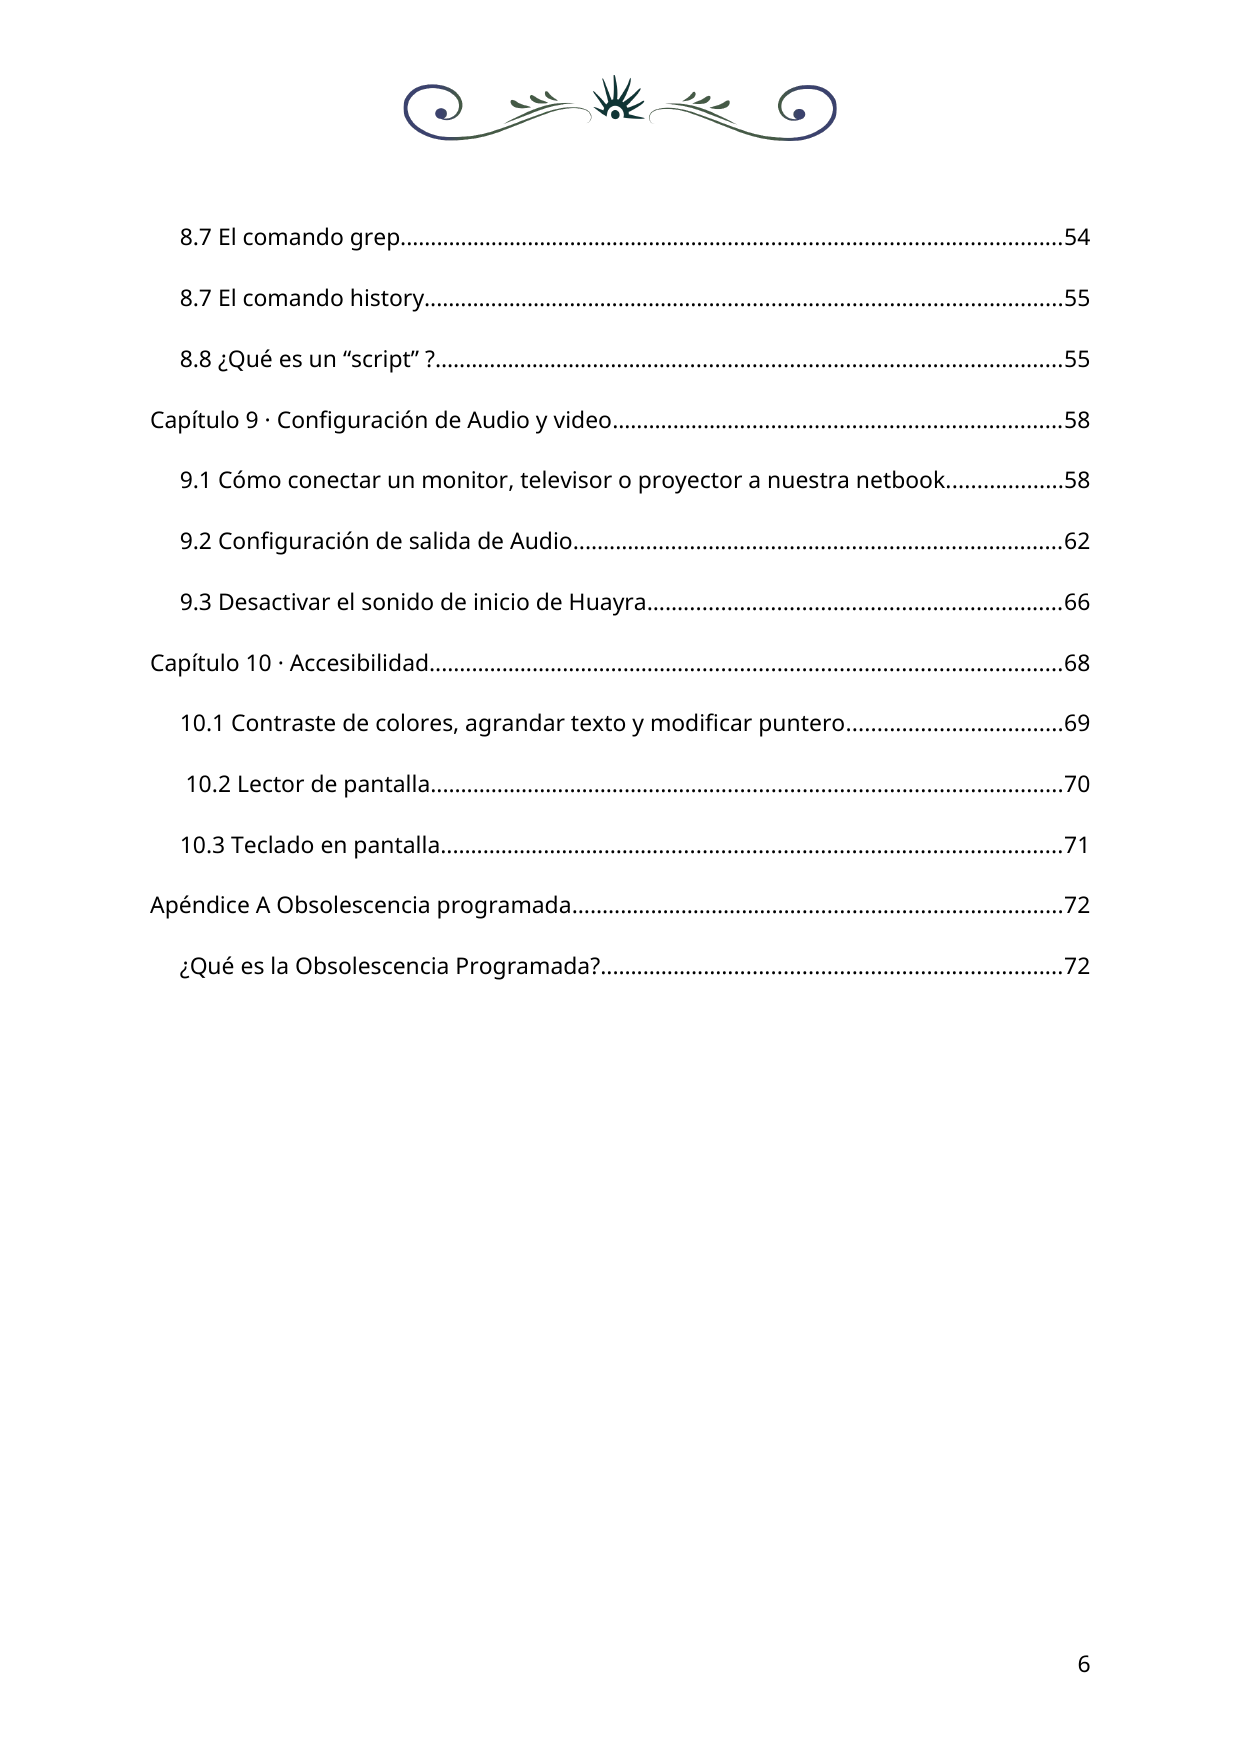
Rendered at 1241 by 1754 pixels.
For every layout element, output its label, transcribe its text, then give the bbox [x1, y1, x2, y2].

text 8.8 ¿Qué es un “script” ? 55 [179, 343, 1090, 374]
text 9.2 Configuración de salida de Audio 62 [179, 525, 1090, 556]
text 10.2 Lector de pantalla 70 [179, 768, 1090, 799]
text 9.3 Desactivar el sonido de inicio de Huayra 66 [179, 586, 1090, 617]
text Capítulo 10 · Accesibilidad 68 [150, 646, 1090, 678]
text Apéndice A Obsolescencia programada 72 [150, 889, 1090, 921]
text 10.1 Contraste de colores, agrandar texto y modificar puntero 69 [179, 707, 1090, 738]
picture [403, 75, 837, 141]
text 8.7 El comando history 55 [179, 282, 1090, 313]
text Capítulo 9 · Configuración de Audio y video 58 [150, 403, 1090, 435]
text 8.7 El comando grep 54 [179, 221, 1090, 253]
text ¿Qué es la Obsolescencia Programada? 72 [179, 950, 1090, 981]
text 9.1 Cómo conectar un monitor, televisor o proyector a nuestra netbook. 58 [179, 464, 1090, 496]
text 10.3 Teclado en pantalla 71 [179, 829, 1090, 860]
